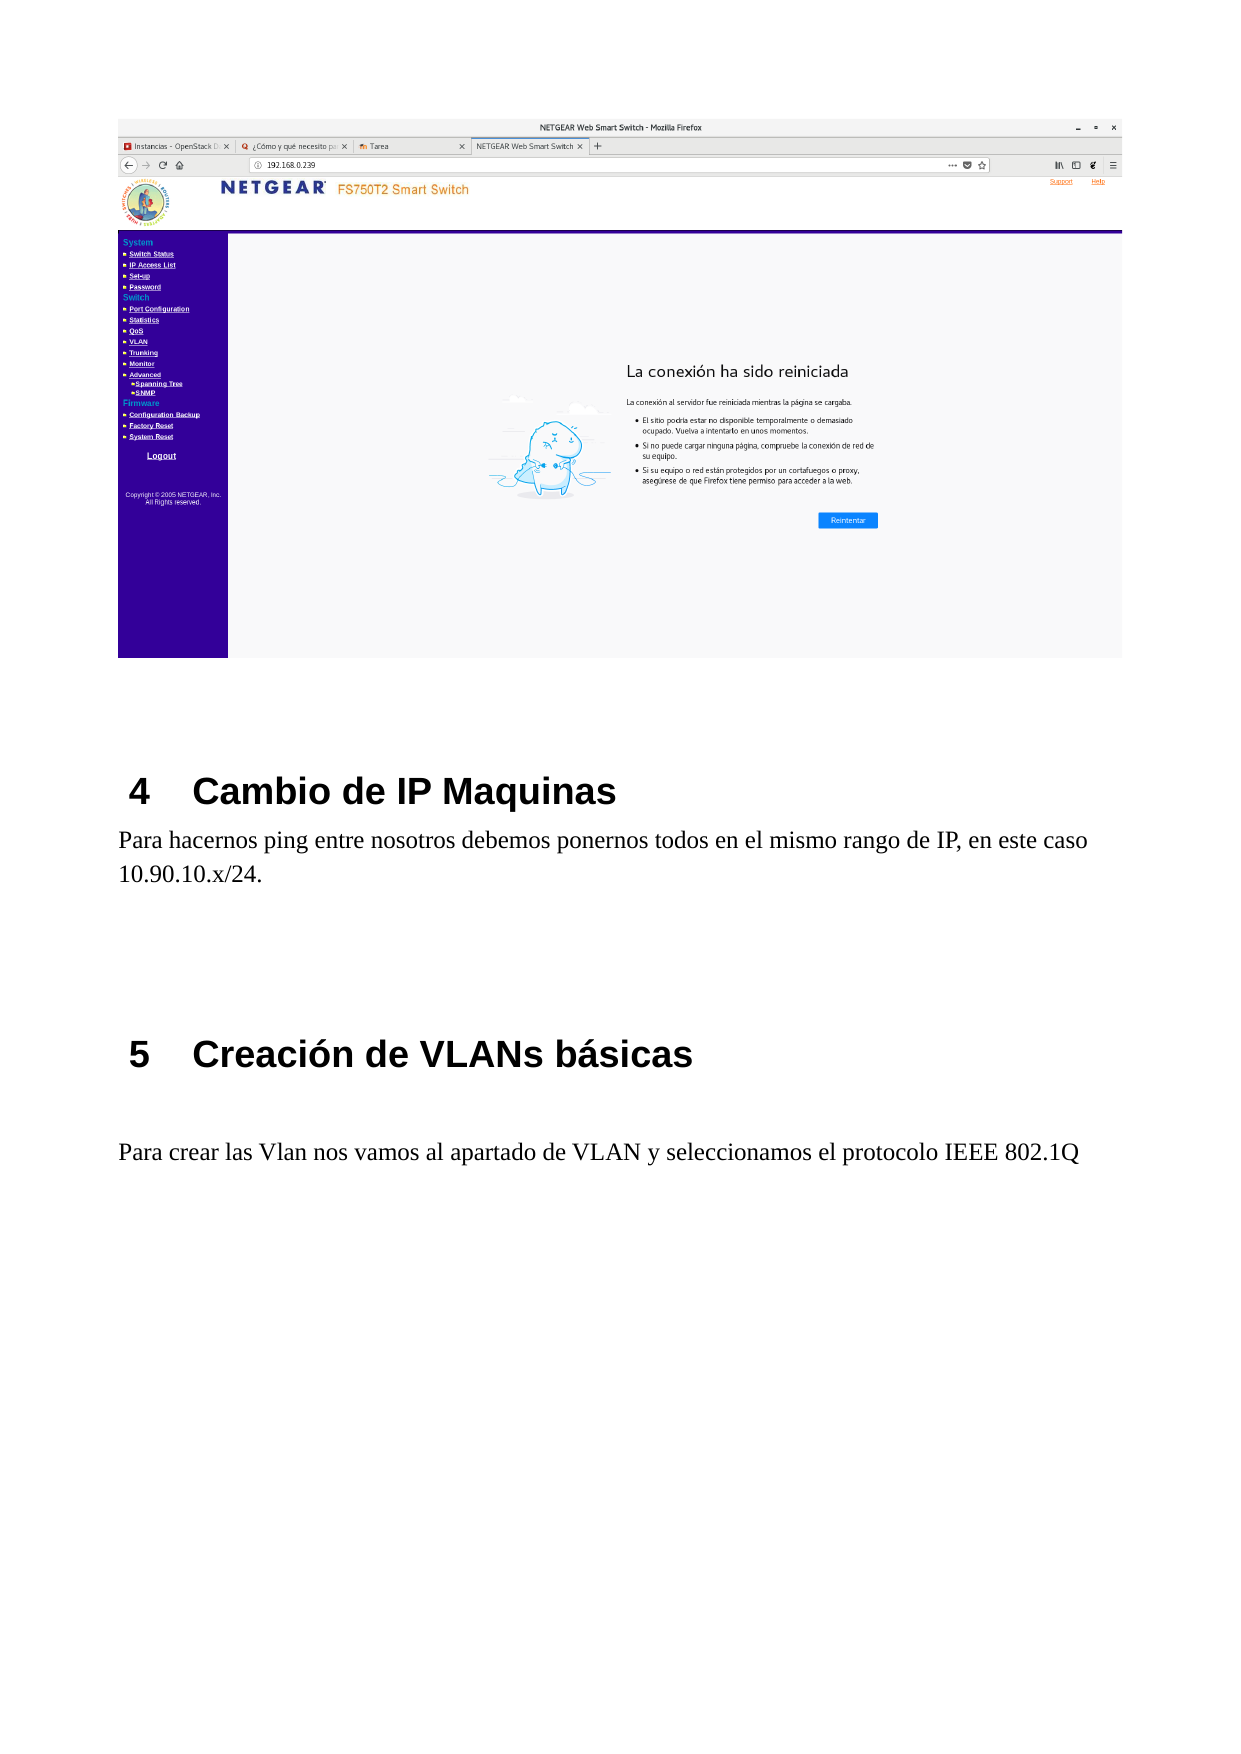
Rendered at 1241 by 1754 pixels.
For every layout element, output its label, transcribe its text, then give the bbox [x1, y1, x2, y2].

subtitle Creación de VLANs básicas [118, 1031, 1122, 1075]
text Para hacernos ping entre nosotros debemos ponernos todos en el mismo rango de IP, en este caso 10.90.10.x/24. [118, 825, 1122, 888]
subtitle Cambio de IP Maquinas [118, 768, 1122, 812]
text Para crear las Vlan nos vamos al apartado de VLAN y seleccionamos el protocolo IEEE 802.1Q [118, 1137, 1122, 1165]
picture [118, 118, 1123, 658]
